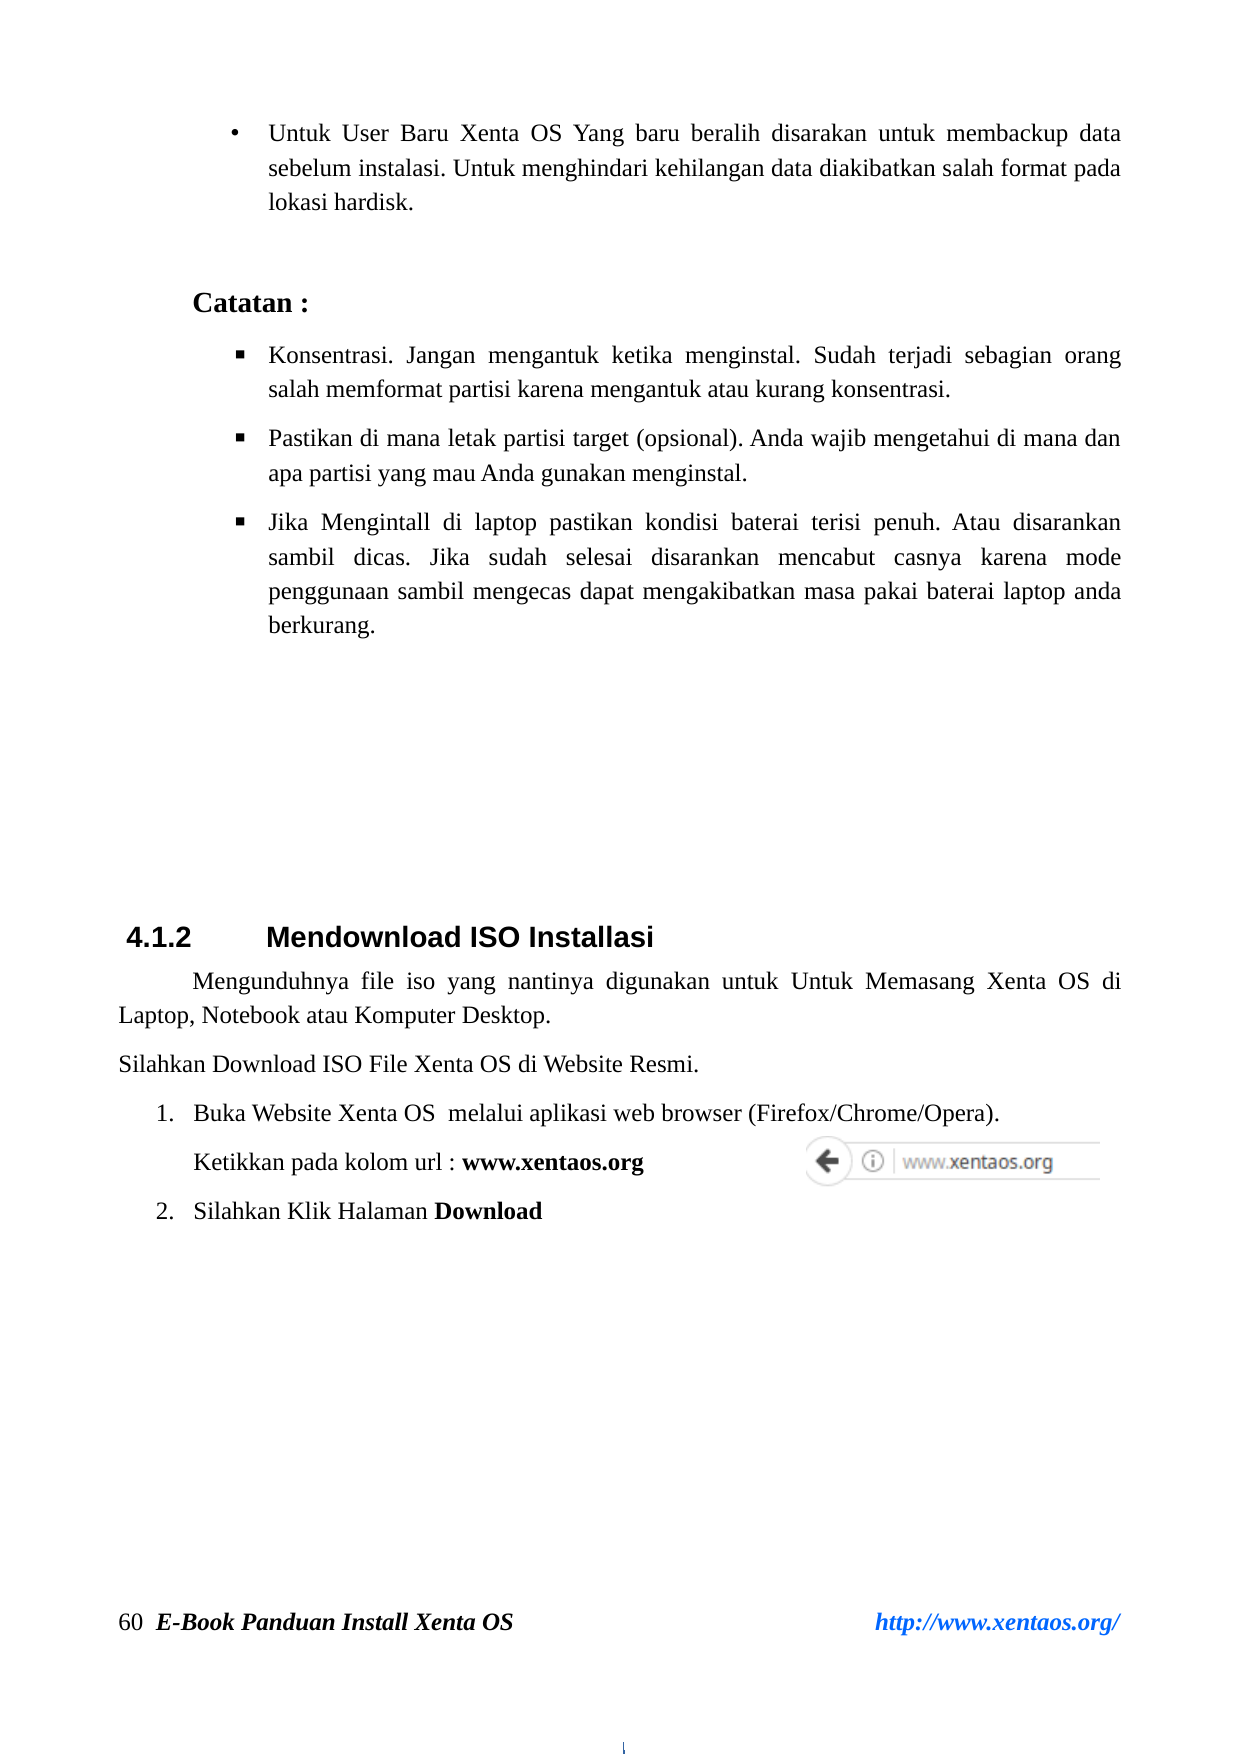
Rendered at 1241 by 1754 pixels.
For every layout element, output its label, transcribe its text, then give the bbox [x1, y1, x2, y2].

list Untuk User Baru Xenta OS Yang baru beralih disarakan untuk membackup data sebelum instalasi. Untuk menghindari kehilangan data diakibatkan salah format pada lokasi hardisk. [231, 118, 1122, 216]
list Buka Website Xenta OS melalui aplikasi web browser (Firefox/Chrome/Opera). [156, 1098, 1122, 1127]
list Jika Mengintall di laptop pastikan kondisi baterai terisi penuh. Atau disarankan sambil dicas. Jika sudah selesai disarankan mencabut casnya karena mode penggunaan sambil mengecas dapat mengakibatkan masa pakai baterai laptop anda berkurang. [231, 507, 1122, 639]
list Konsentrasi. Jangan mengantuk ketika menginstal. Sudah terjadi sebagian orang salah memformat partisi karena mengantuk atau kurang konsentrasi. [231, 340, 1122, 403]
list Silahkan Klik Halaman Download [156, 1196, 1122, 1225]
text Silahkan Download ISO File Xenta OS di Website Resmi. [118, 1049, 1122, 1078]
list Ketikkan pada kolom url : www.xentaos.org [156, 1147, 806, 1176]
text Mengunduhnya file iso yang nantinya digunakan untuk Untuk Memasang Xenta OS di Laptop, Notebook atau Komputer Desktop. [118, 966, 1122, 1029]
subtitle Mendownload ISO Installasi [118, 919, 1122, 953]
picture [806, 1136, 1100, 1188]
text Catatan : [118, 285, 1122, 319]
list Pastikan di mana letak partisi target (opsional). Anda wajib mengetahui di mana dan apa partisi yang mau Anda gunakan menginstal. [231, 423, 1122, 487]
